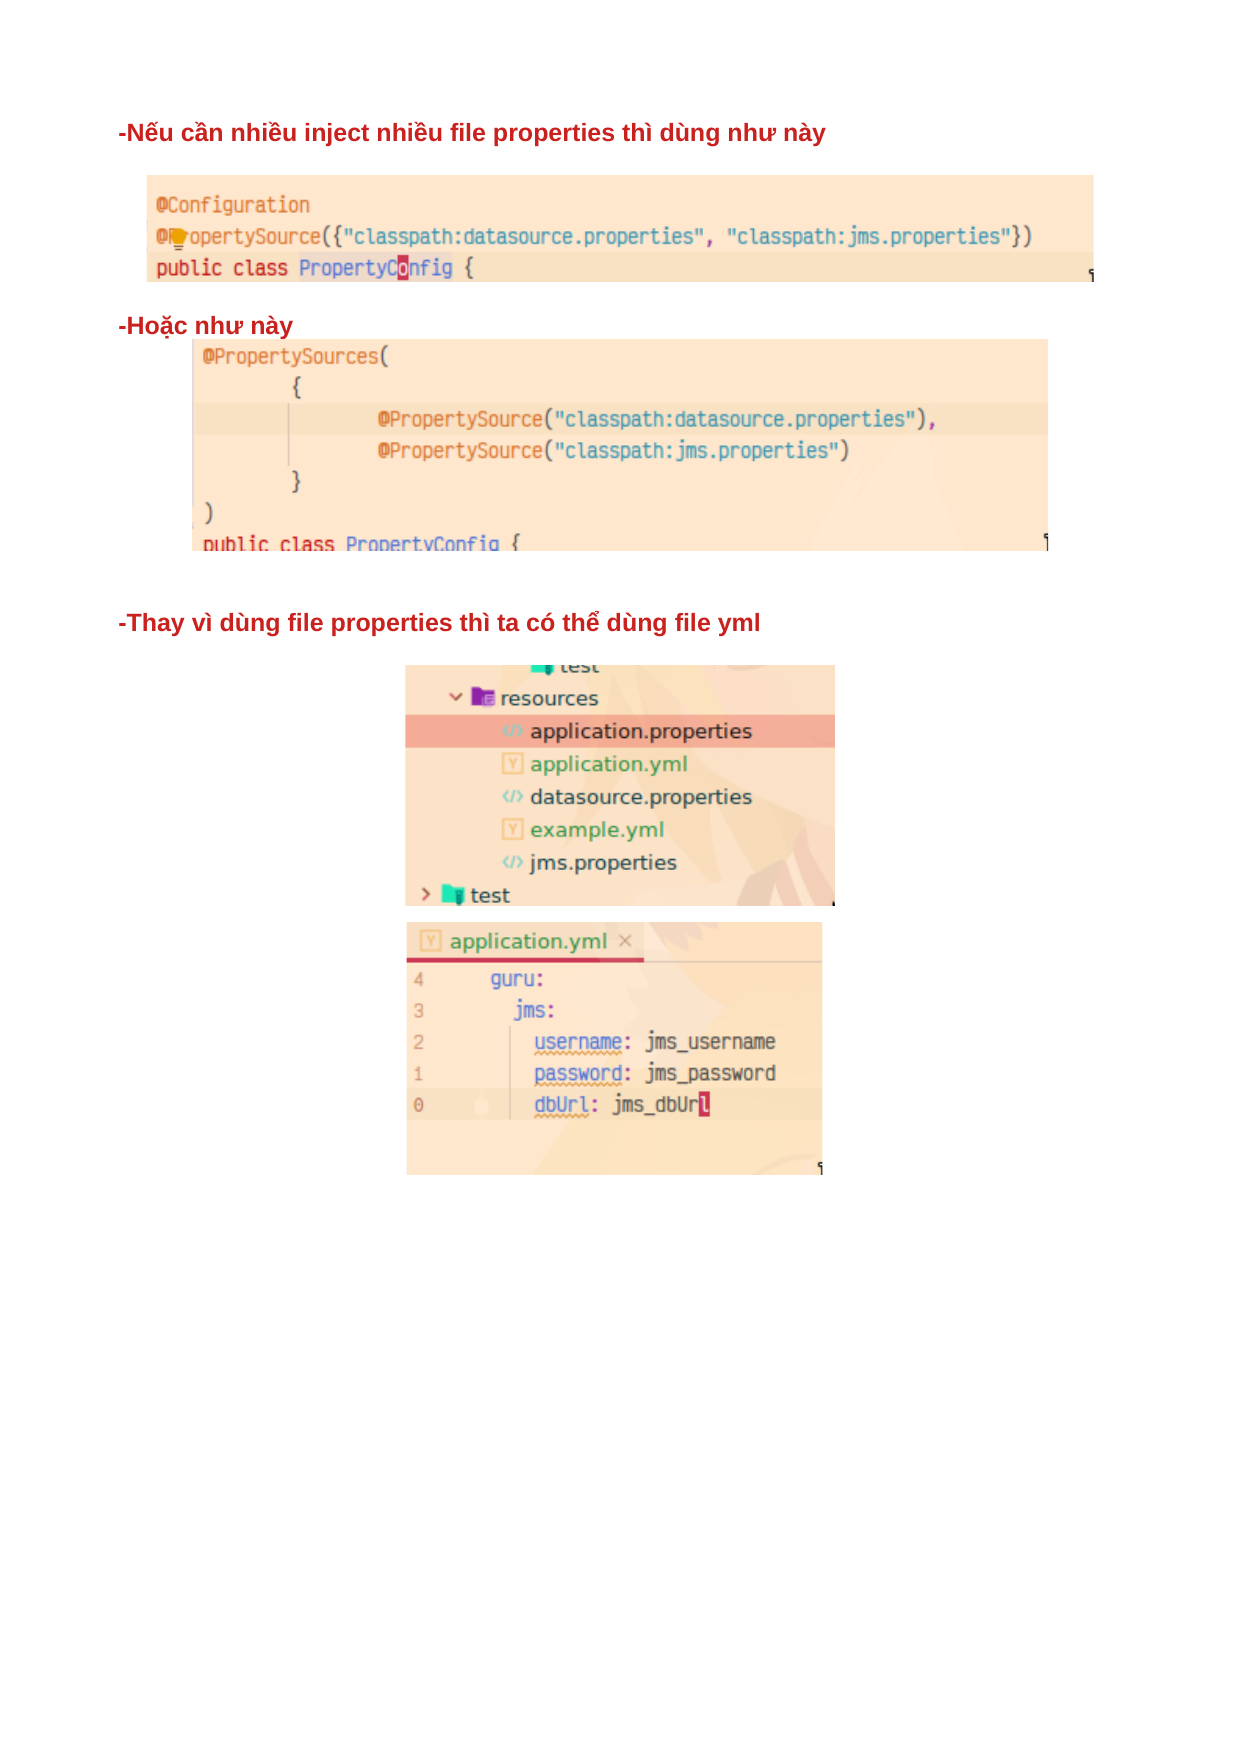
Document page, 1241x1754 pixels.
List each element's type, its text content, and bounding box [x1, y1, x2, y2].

text -Nếu cần nhiều inject nhiều file properties thì dùng như này [118, 118, 1122, 147]
picture [406, 922, 823, 1175]
text -Thay vì dùng file properties thì ta có thể dùng file yml [118, 608, 1122, 637]
picture [146, 175, 1094, 282]
picture [405, 665, 835, 906]
text -Hoặc như này [118, 311, 1122, 339]
picture [192, 339, 1049, 551]
